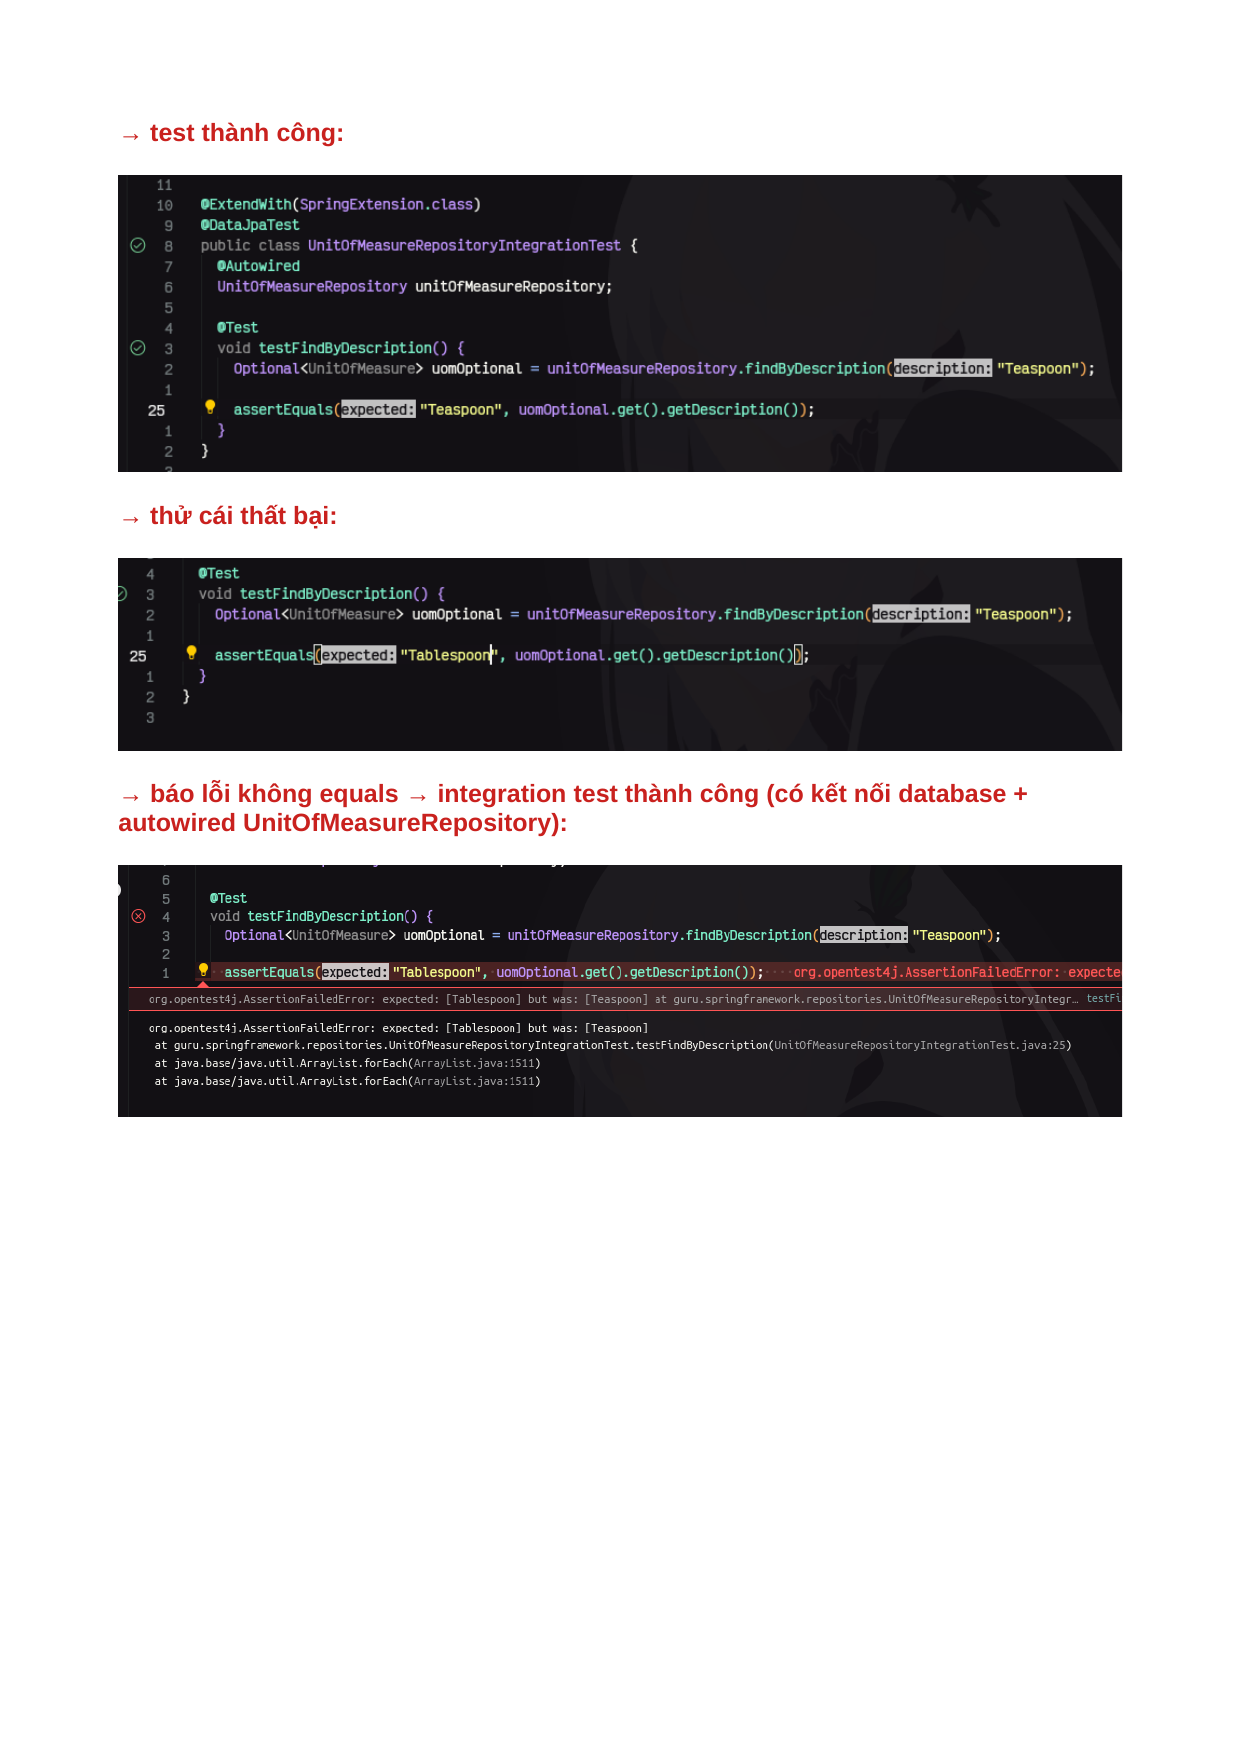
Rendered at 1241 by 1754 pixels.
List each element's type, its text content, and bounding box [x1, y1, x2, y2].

picture [118, 175, 1123, 472]
text → test thành công: [118, 118, 1122, 147]
text → báo lỗi không equals → integration test thành công (có kết nối database + autowired UnitOfMeasureRepository): [118, 779, 1122, 837]
picture [118, 865, 1123, 1117]
picture [118, 558, 1123, 751]
text → thử cái thất bại: [118, 501, 1122, 529]
